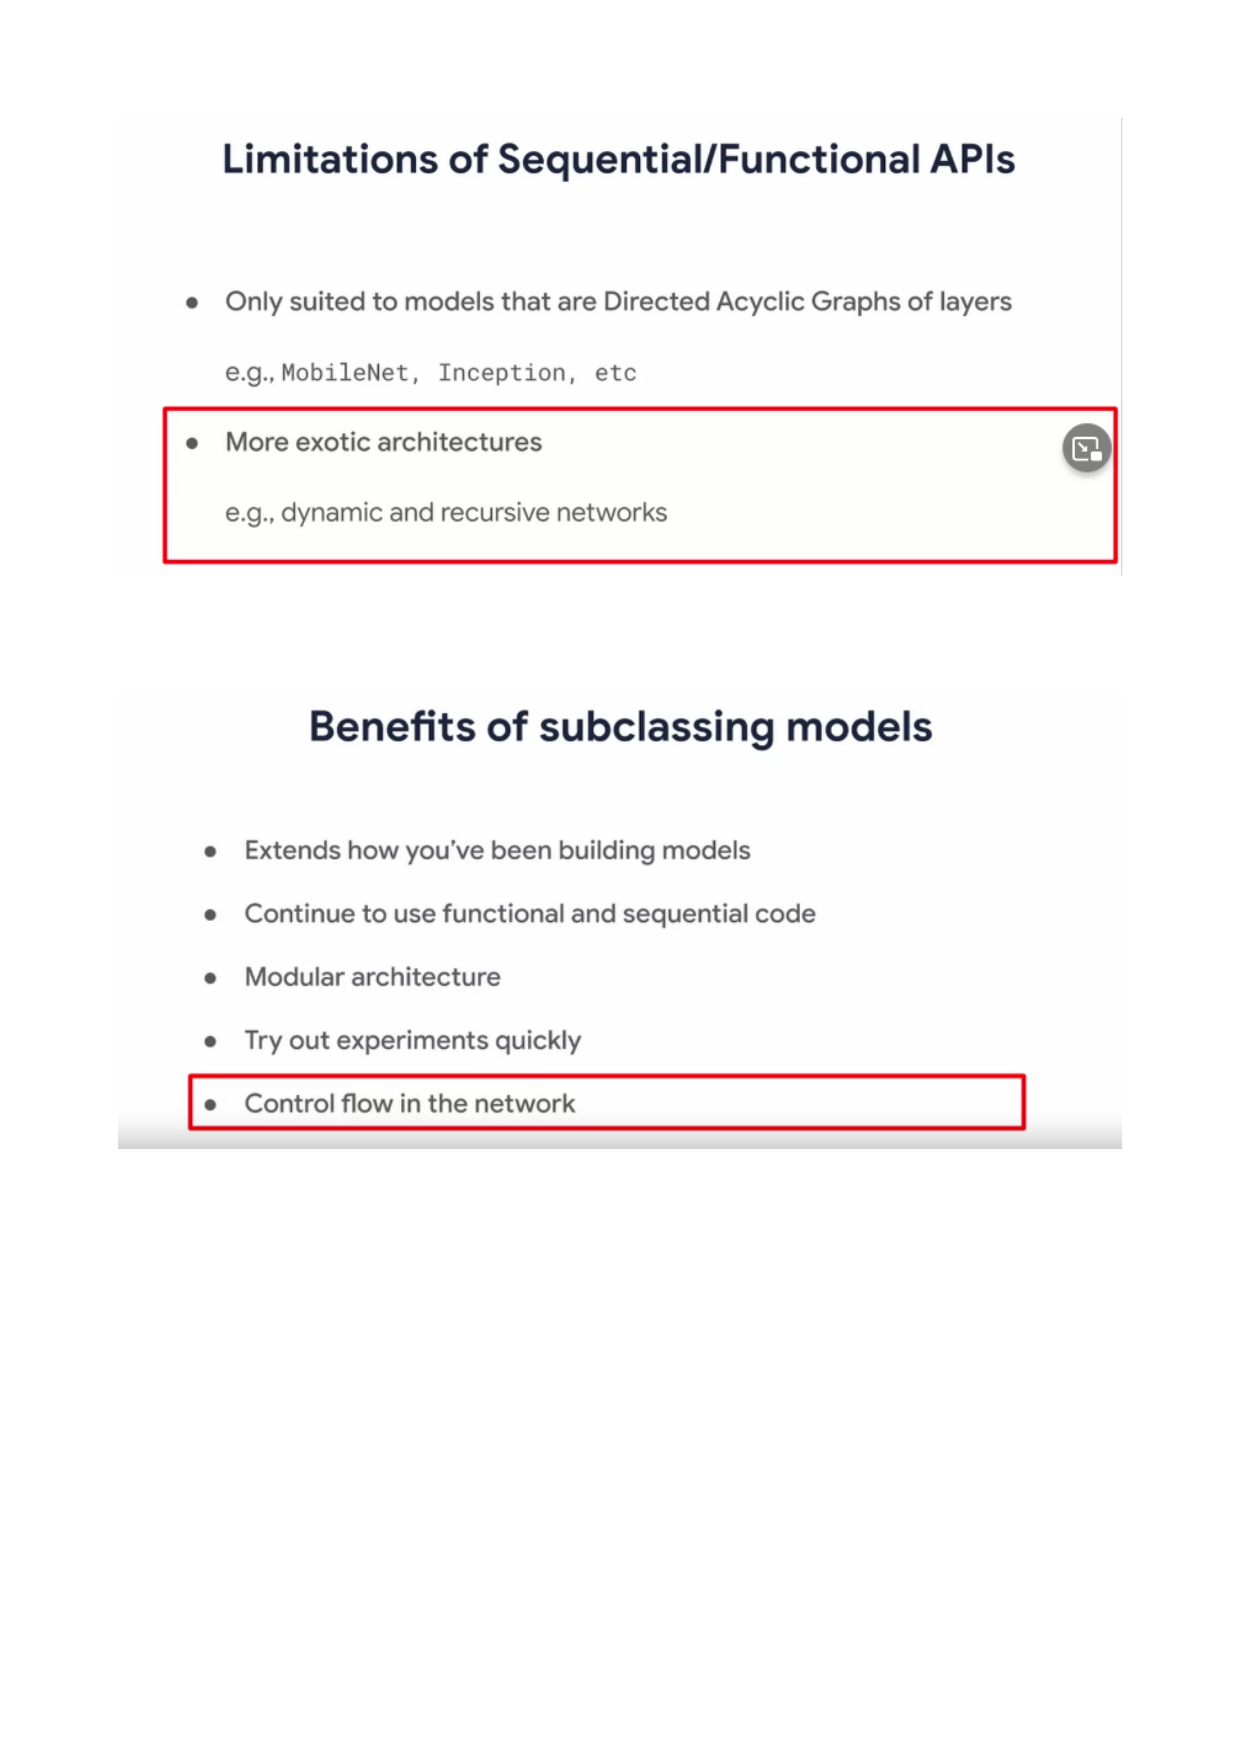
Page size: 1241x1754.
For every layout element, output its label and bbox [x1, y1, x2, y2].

picture [118, 694, 1123, 1149]
picture [118, 118, 1123, 576]
